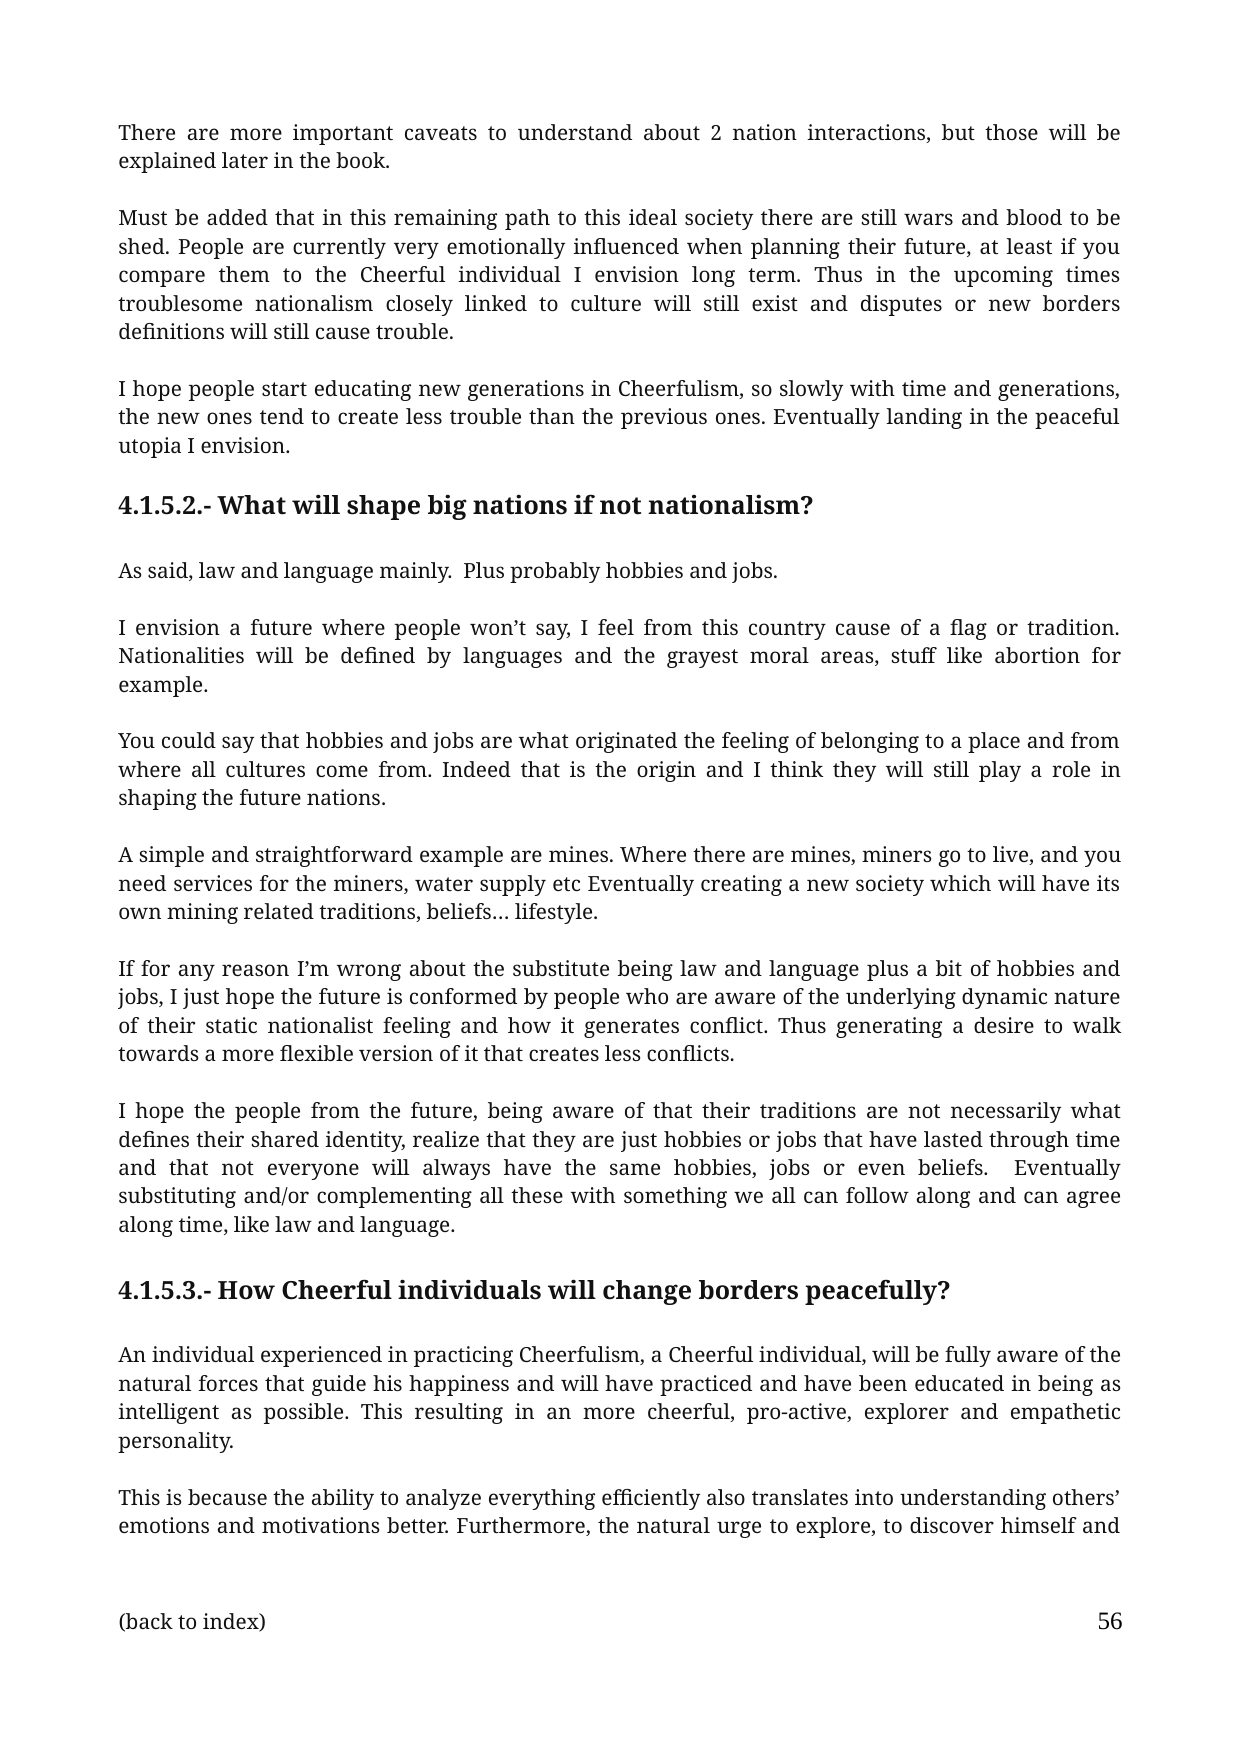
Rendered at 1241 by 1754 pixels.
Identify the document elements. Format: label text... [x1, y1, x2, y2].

text Must be added that in this remaining path to this ideal society there are still wars and blood to be shed. People are currently very emotionally influenced when planning their future, at least if you compare them to the Cheerful individual I envision long term. Thus in the upcoming times troublesome nationalism closely linked to culture will still exist and disputes or new borders definitions will still cause trouble. [118, 203, 1122, 346]
text 4.1.5.3.- How Cheerful individuals will change borders peacefully? [118, 1272, 1122, 1307]
text There are more important caveats to understand about 2 nation interactions, but those will be explained later in the book. [118, 118, 1122, 175]
text I hope the people from the future, being aware of that their traditions are not necessarily what defines their shared identity, realize that they are just hobbies or jobs that have lasted through time and that not everyone will always have the same hobbies, jobs or even beliefs. Eventually substituting and/or complementing all these with something we all can follow along and can agree along time, like law and language. [118, 1096, 1122, 1238]
text I envision a future where people won’t say, I feel from this country cause of a flag or tradition. Nationalities will be defined by languages and the grayest moral areas, stuff like abortion for example. [118, 613, 1122, 698]
text 4.1.5.2.- What will shape big nations if not nationalism? [118, 488, 1122, 522]
text I hope people start educating new generations in Cheerfulism, so slowly with time and generations, the new ones tend to create less trouble than the previous ones. Eventually landing in the peaceful utopia I envision. [118, 374, 1122, 459]
text A simple and straightforward example are mines. Where there are mines, miners go to live, and you need services for the miners, water supply etc Eventually creating a new society which will have its own mining related traditions, beliefs… lifestyle. [118, 840, 1122, 926]
text If for any reason I’m wrong about the substitute being law and language plus a bit of hobbies and jobs, I just hope the future is conformed by people who are aware of the underlying dynamic nature of their static nationalist feeling and how it generates conflict. Thus generating a desire to walk towards a more flexible version of it that creates less conflicts. [118, 954, 1122, 1068]
text This is because the ability to analyze everything efficiently also translates into understanding others’ emotions and motivations better. Furthermore, the natural urge to explore, to discover himself and [118, 1483, 1122, 1540]
text As said, law and language mainly. Plus probably hobbies and jobs. [118, 556, 1122, 584]
text You could say that hobbies and jobs are what originated the feeling of belonging to a place and from where all cultures come from. Indeed that is the origin and I think they will still play a role in shaping the future nations. [118, 727, 1122, 812]
text An individual experienced in practicing Cheerfulism, a Cheerful individual, will be fully aware of the natural forces that guide his happiness and will have practiced and have been educated in being as intelligent as possible. This resulting in an more cheerful, pro-active, explorer and empathetic personality. [118, 1341, 1122, 1454]
